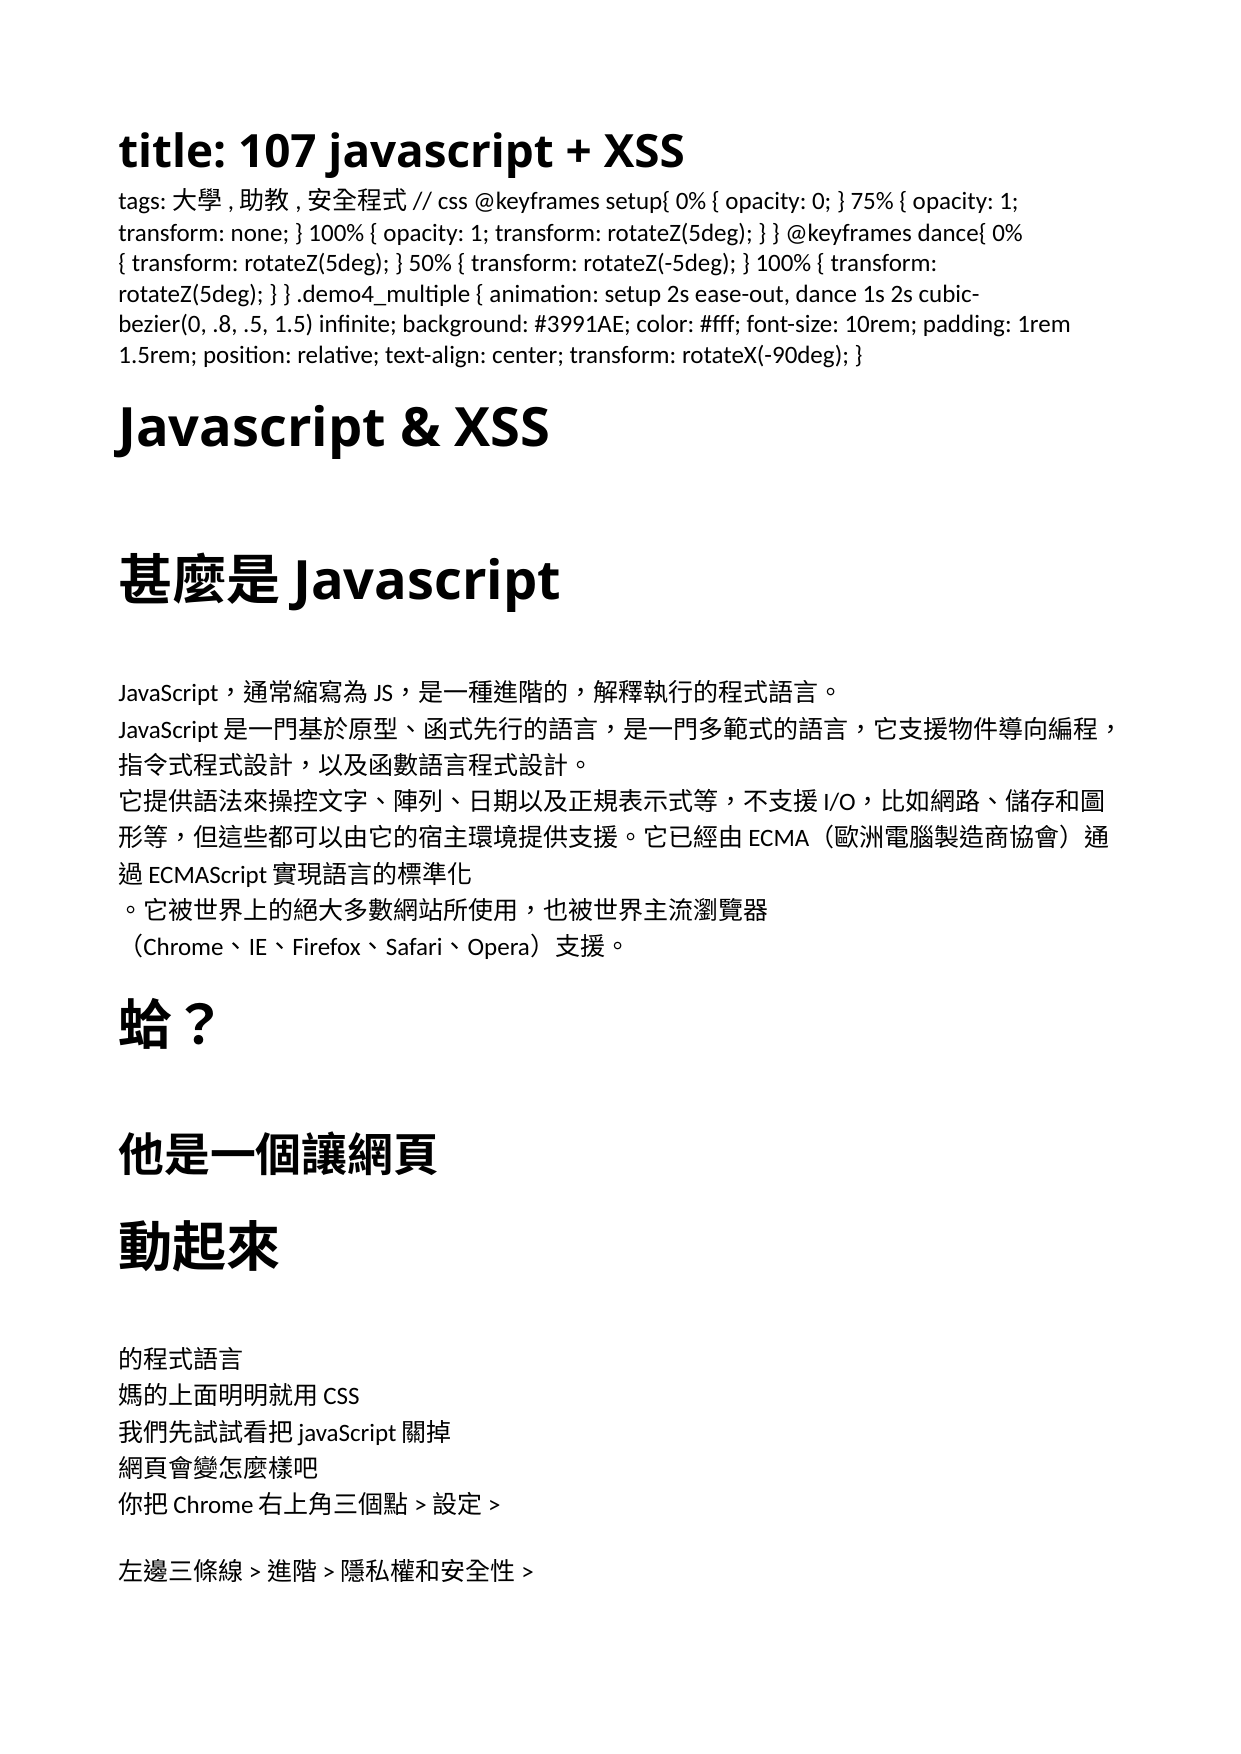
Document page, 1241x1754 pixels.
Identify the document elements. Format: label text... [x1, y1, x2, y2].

subtitle title: 107 javascript + XSS [118, 118, 1122, 181]
subtitle Javascript & XSS [118, 388, 1122, 462]
text 它提供語法來操控文字、陣列、日期以及正規表示式等，不支援I/O，比如網路、儲存和圖形等，但這些都可以由它的宿主環境提供支援。它已經由ECMA（歐洲電腦製造商協會）通過ECMAScript實現語言的標準化 [118, 782, 1122, 890]
subtitle 甚麼是 Javascript [118, 536, 1122, 615]
subtitle 蛤？ [118, 982, 1122, 1060]
text tags: 大學 , 助教 , 安全程式 // css @keyframes setup{ 0% { opacity: 0; } 75% { opacity: 1; transform: none; } 100% { opacity: 1; transform: rotateZ(5deg); } } @keyframes dance{ 0% { transform: rotateZ(5deg); } 50% { transform: rotateZ(-5deg); } 100% { transform: rotateZ(5deg); } } .demo4_multiple { animation: setup 2s ease-out, dance 1s 2s cubic-bezier(0, .8, .5, 1.5) infinite; background: #3991AE; color: #fff; font-size: 10rem; padding: 1rem 1.5rem; position: relative; text-align: center; transform: rotateX(-90deg); } [118, 181, 1122, 369]
text 的程式語言 [118, 1339, 1122, 1376]
text JavaScript是一門基於原型、函式先行的語言，是一門多範式的語言，它支援物件導向編程，指令式程式設計，以及函數語言程式設計。 [118, 709, 1122, 782]
text 。它被世界上的絕大多數網站所使用，也被世界主流瀏覽器（Chrome、IE、Firefox、Safari、Opera）支援。 [118, 890, 1122, 963]
text JavaScript，通常縮寫為JS，是一種進階的，解釋執行的程式語言。 [118, 673, 1122, 709]
subtitle 他是一個讓網頁 [118, 1118, 1122, 1184]
text 我們先試試看把javaScript關掉 [118, 1412, 1122, 1448]
text 媽的上面明明就用CSS [118, 1376, 1122, 1412]
text 網頁會變怎麼樣吧 [118, 1448, 1122, 1484]
text 你把Chrome右上角三個點 > 設定 > [118, 1484, 1122, 1521]
subtitle 動起來 [118, 1203, 1122, 1282]
text 左邊三條線 > 進階 > 隱私權和安全性 > [118, 1551, 1122, 1587]
